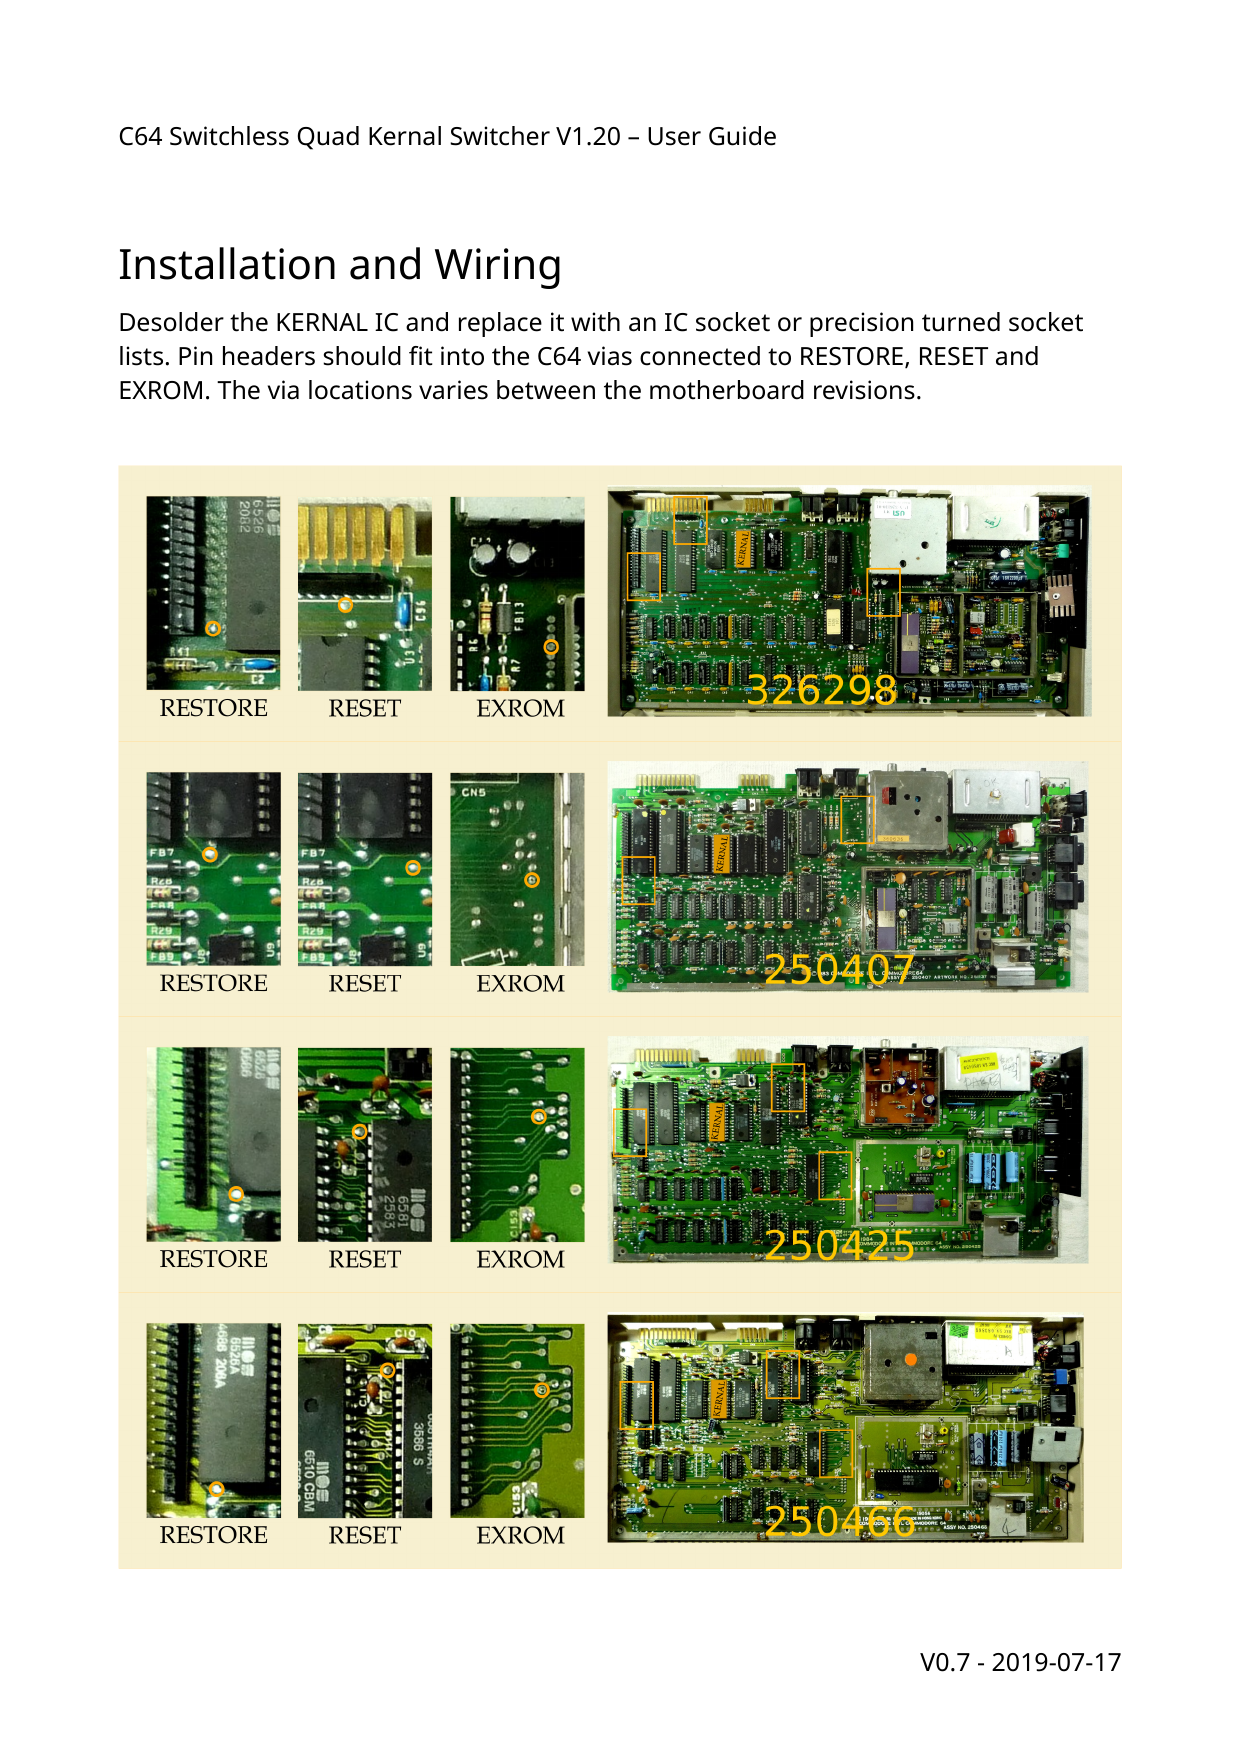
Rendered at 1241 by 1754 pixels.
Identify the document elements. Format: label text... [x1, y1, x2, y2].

picture [118, 465, 1122, 1569]
subtitle Installation and Wiring [118, 235, 1122, 292]
text Desolder the KERNAL IC and replace it with an IC socket or precision turned socket lists. Pin headers should fit into the C64 vias connected to RESTORE, RESET and EXROM. The via locations varies between the motherboard revisions. [118, 304, 1122, 406]
